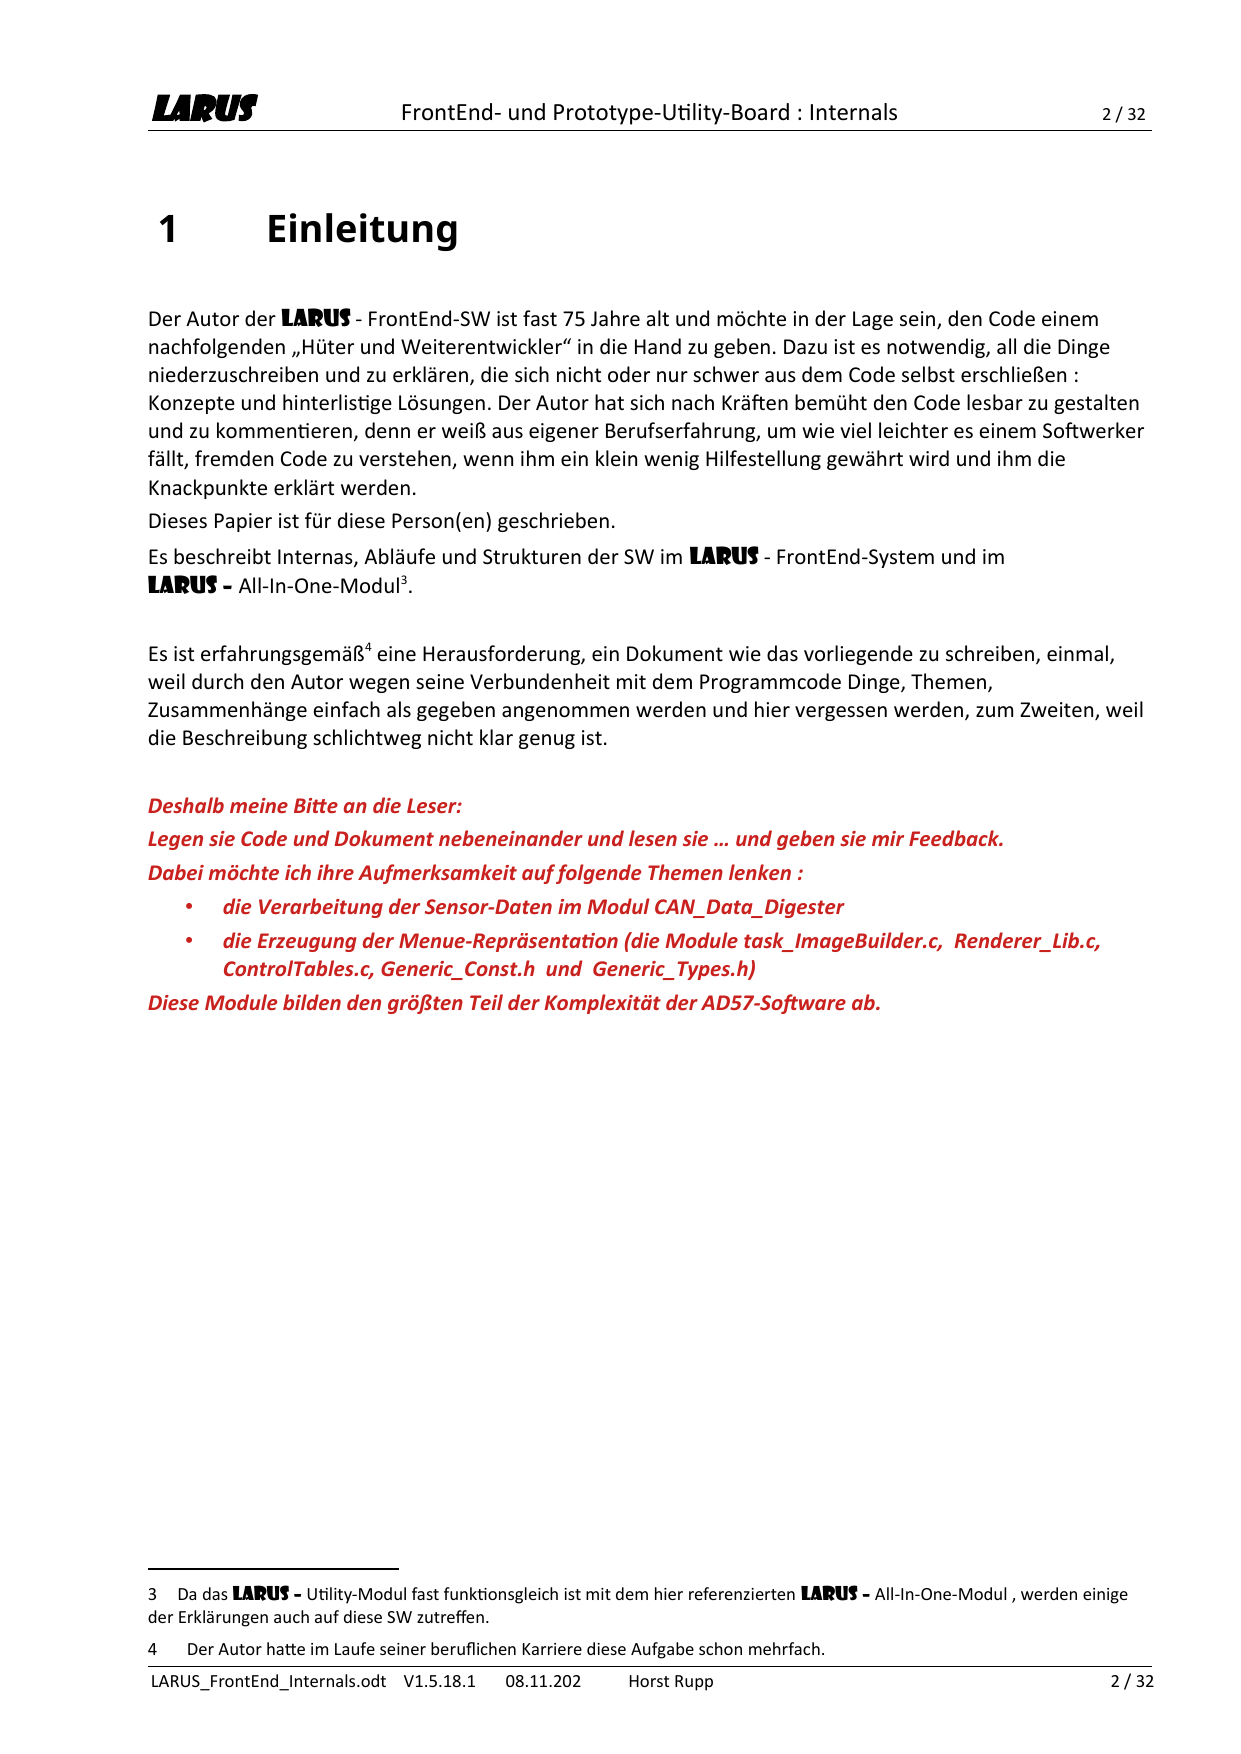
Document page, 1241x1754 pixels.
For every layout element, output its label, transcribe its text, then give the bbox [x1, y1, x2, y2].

list die Verarbeitung der Sensor-Daten im Modul CAN_Data_Digester [185, 892, 1152, 920]
text Legen sie Code und Dokument nebeneinander und lesen sie … und geben sie mir Feedback. [148, 824, 1152, 853]
text Deshalb meine Bitte an die Leser: [148, 791, 1152, 819]
text Dabei möchte ich ihre Aufmerksamkeit auf folgende Themen lenken : [148, 858, 1152, 886]
text Der Autor hatte im Laufe seiner beruflichen Karriere diese Aufgabe schon mehrfach. [148, 1637, 1152, 1660]
text Da das LARUS – Utility-Modul fast funktionsgleich ist mit dem hier referenzierten LARUS – All-In-One-Modul , werden einige der Erklärungen auch auf diese SW zutreffen. [148, 1581, 1152, 1628]
list die Erzeugung der Menue-Repräsentation (die Module task_ImageBuilder.c, Renderer_Lib.c, ControlTables.c, Generic_Const.h und Generic_Types.h) [185, 926, 1152, 982]
text Es beschreibt Internas, Abläufe und Strukturen der SW im LARUS - FrontEnd-System und im LARUS – All-In-One-Modul. [148, 540, 1152, 599]
text Es ist erfahrungsgemäß eine Herausforderung, ein Dokument wie das vorliegende zu schreiben, einmal, weil durch den Autor wegen seine Verbundenheit mit dem Programmcode Dinge, Themen, Zusammenhänge einfach als gegeben angenommen werden und hier vergessen werden, zum Zweiten, weil die Beschreibung schlichtweg nicht klar genug ist. [148, 639, 1152, 751]
text Dieses Papier ist für diese Person(en) geschrieben. [148, 506, 1152, 534]
text Diese Module bilden den größten Teil der Komplexität der AD57-Software ab. [148, 988, 1152, 1016]
subtitle Einleitung [148, 173, 1128, 254]
text Der Autor der LARUS - FrontEnd-SW ist fast 75 Jahre alt und möchte in der Lage sein, den Code einem nachfolgenden „Hüter und Weiterentwickler“ in die Hand zu geben. Dazu ist es notwendig, all die Dinge niederzuschreiben und zu erklären, die sich nicht oder nur schwer aus dem Code selbst erschließen : Konzepte und hinterlistige Lösungen. Der Autor hat sich nach Kräften bemüht den Code lesbar zu gestalten und zu kommentieren, denn er weiß aus eigener Berufserfahrung, um wie viel leichter es einem Softwerker fällt, fremden Code zu verstehen, wenn ihm ein klein wenig Hilfestellung gewährt wird und ihm die Knackpunkte erklärt werden. [148, 303, 1152, 501]
